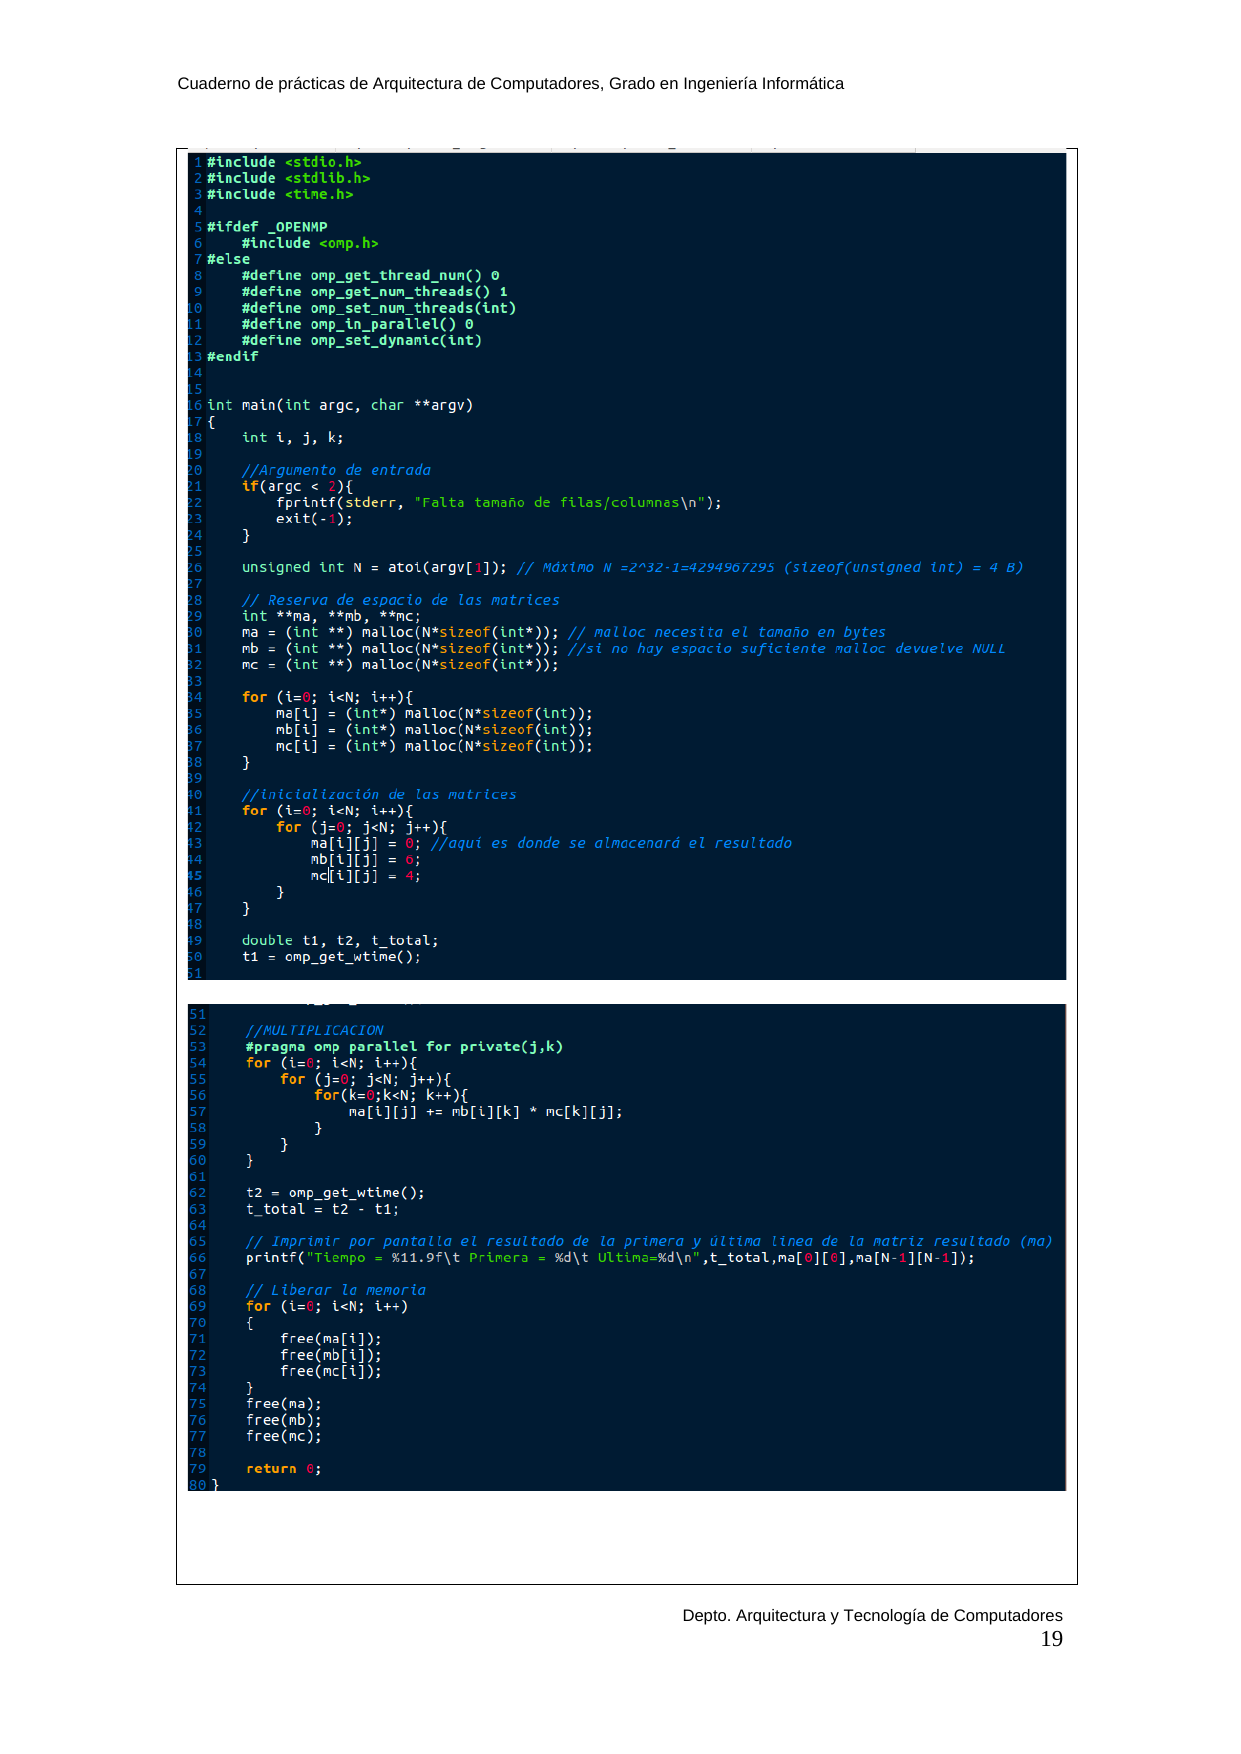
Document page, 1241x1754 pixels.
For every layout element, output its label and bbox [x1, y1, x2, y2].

table_header [177, 149, 1077, 1584]
picture [187, 148, 1067, 980]
picture [187, 1004, 1067, 1491]
